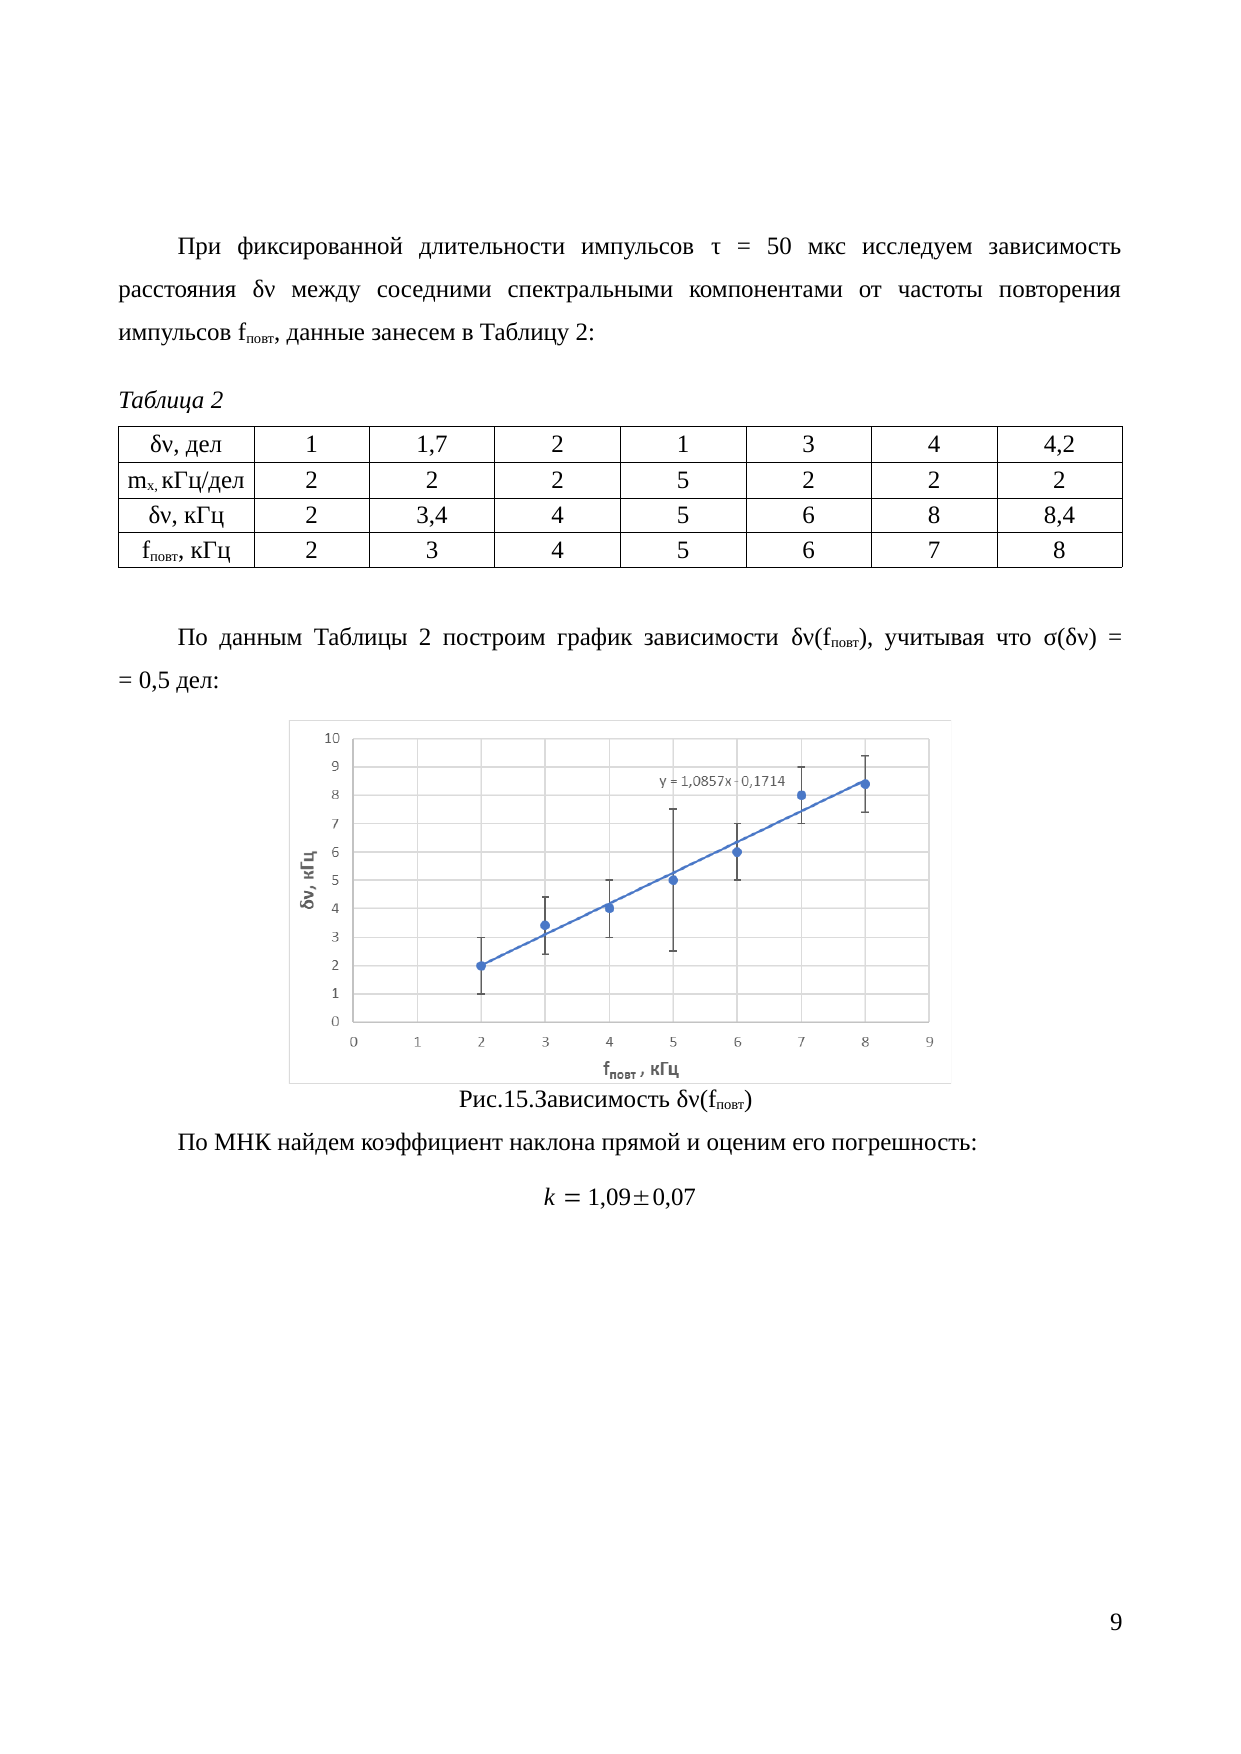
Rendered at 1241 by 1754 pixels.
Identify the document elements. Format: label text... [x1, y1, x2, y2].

table_cell 8 [998, 533, 1122, 567]
table_cell δν, кГц [119, 499, 254, 532]
table_cell 2 [747, 463, 871, 498]
table_header 1 [621, 427, 746, 462]
table_header 4 [872, 427, 997, 462]
table_cell 8 [872, 499, 997, 532]
table_header 3 [747, 427, 871, 462]
table_header δν, дел [119, 427, 254, 462]
text По МНК найдем коэффициент наклона прямой и оценим его погрешность: [118, 1127, 1122, 1156]
table_cell 8,4 [998, 499, 1122, 532]
table_cell 7 [872, 533, 997, 567]
table_header 1,7 [370, 427, 494, 462]
table_header 2 [495, 427, 620, 462]
table_cell 2 [495, 463, 620, 498]
text По данным Таблицы 2 построим график зависимости δν(fповт), учитывая что σ(δν) = = 0,5 дел: [118, 622, 1122, 694]
table_cell 3 [370, 533, 494, 567]
table_cell 2 [998, 463, 1122, 498]
table_cell 2 [872, 463, 997, 498]
table_cell 5 [621, 463, 746, 498]
table_header 1 [255, 427, 369, 462]
table_cell mx, кГц/дел [119, 463, 254, 498]
table_cell 2 [255, 463, 369, 498]
table_cell 5 [621, 533, 746, 567]
table_cell 2 [370, 463, 494, 498]
table_cell 2 [255, 533, 369, 567]
text При фиксированной длительности импульсов τ = 50 мкс исследуем зависимость расстояния δν между соседними спектральными компонентами от частоты повторения импульсов fповт, данные занесем в Таблицу 2: [118, 231, 1122, 346]
table_cell 2 [255, 499, 369, 532]
text Рис.15.Зависимость δν(fповт) [118, 1084, 1093, 1113]
table_cell fповт, кГц [119, 533, 254, 567]
picture [288, 720, 952, 1084]
text Таблица 2 [118, 385, 1122, 414]
table_cell 4 [495, 499, 620, 532]
table_header 4,2 [998, 427, 1122, 462]
table_cell 4 [495, 533, 620, 567]
table_cell 6 [747, 533, 871, 567]
table_cell 3,4 [370, 499, 494, 532]
table_cell 5 [621, 499, 746, 532]
table_cell 6 [747, 499, 871, 532]
